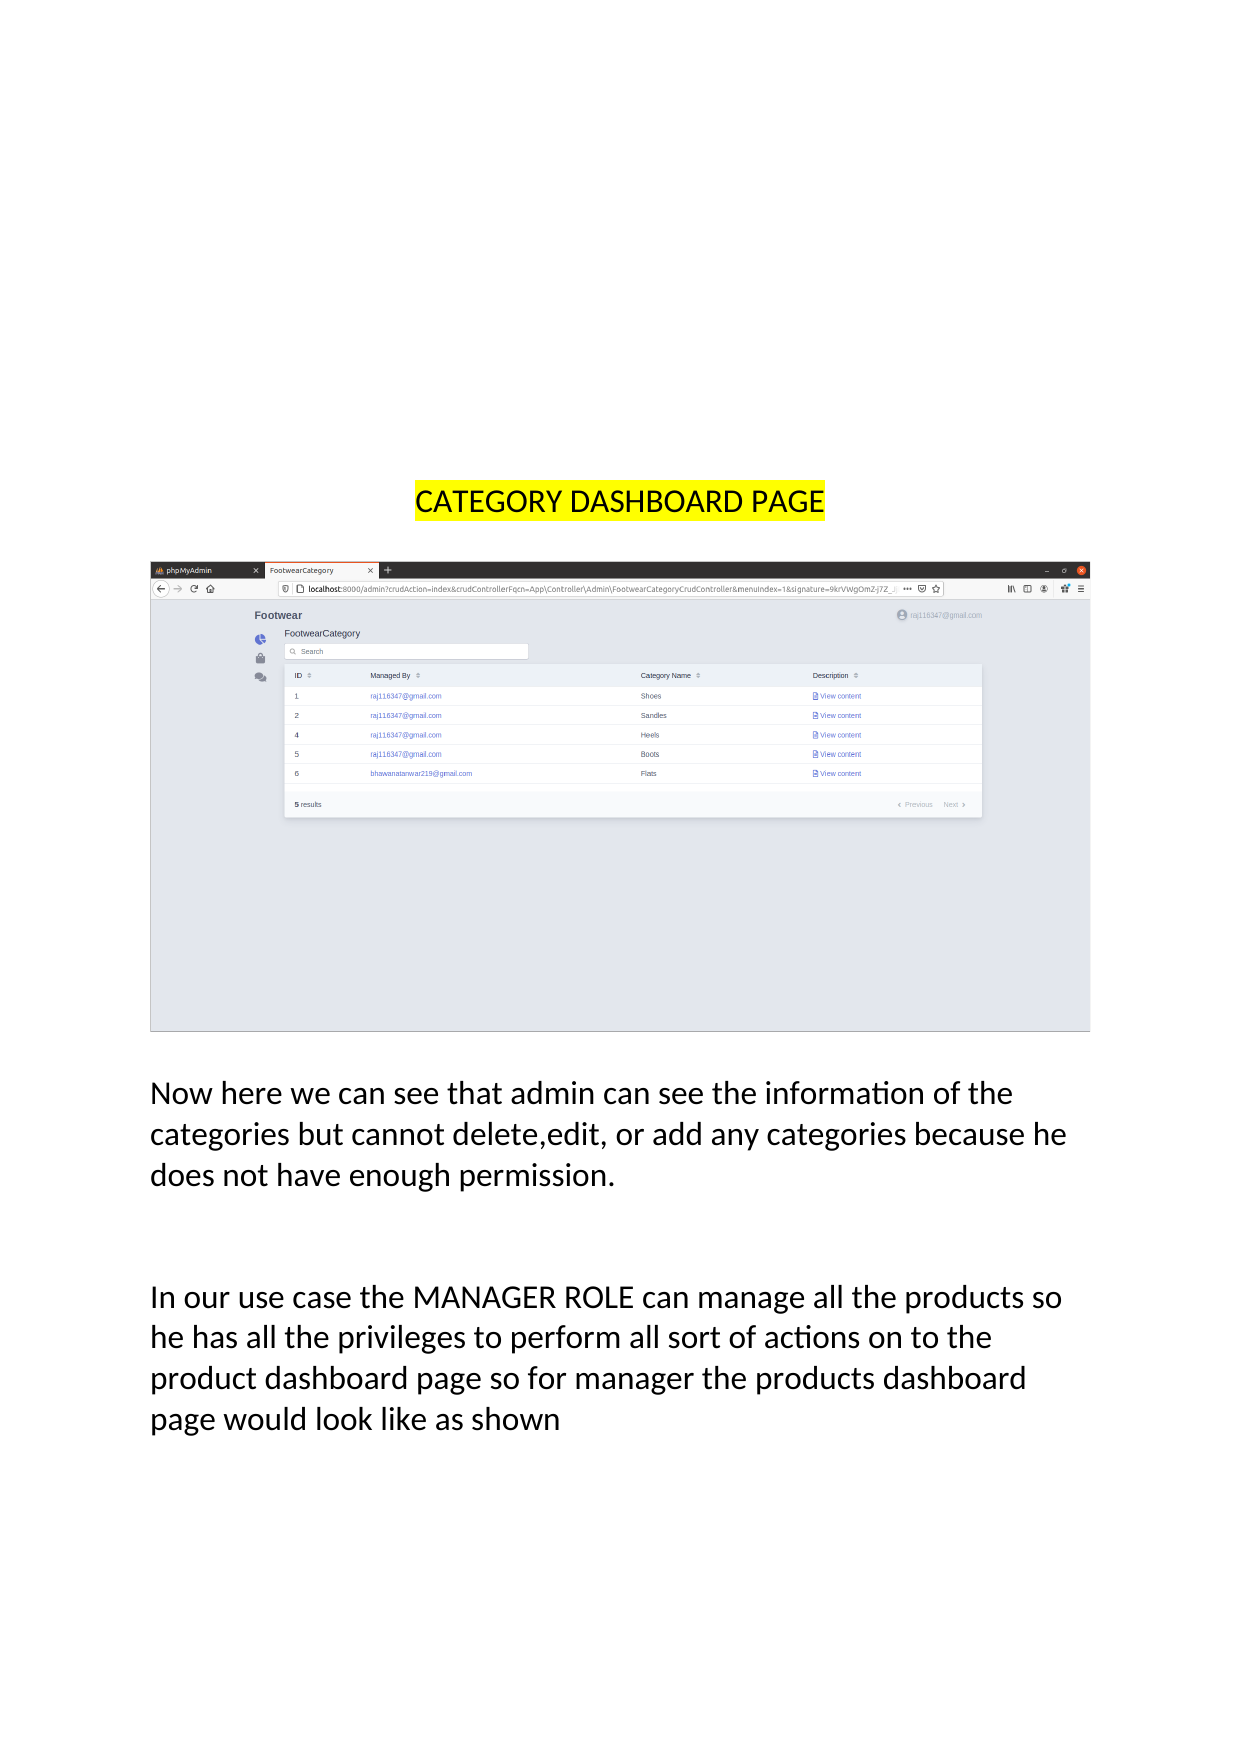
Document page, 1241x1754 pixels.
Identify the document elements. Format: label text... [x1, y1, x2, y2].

picture [150, 561, 1091, 1032]
list In our use case the MANAGER ROLE can manage all the products so he has all the privileges to perform all sort of actions on to the product dashboard page so for manager the products dashboard page would look like as shown [150, 1276, 1090, 1439]
list CATEGORY DASHBOARD PAGE [150, 480, 1090, 521]
list Now here we can see that admin can see the information of the categories but cannot delete,edit, or add any categories because he does not have enough permission. [150, 1072, 1090, 1194]
